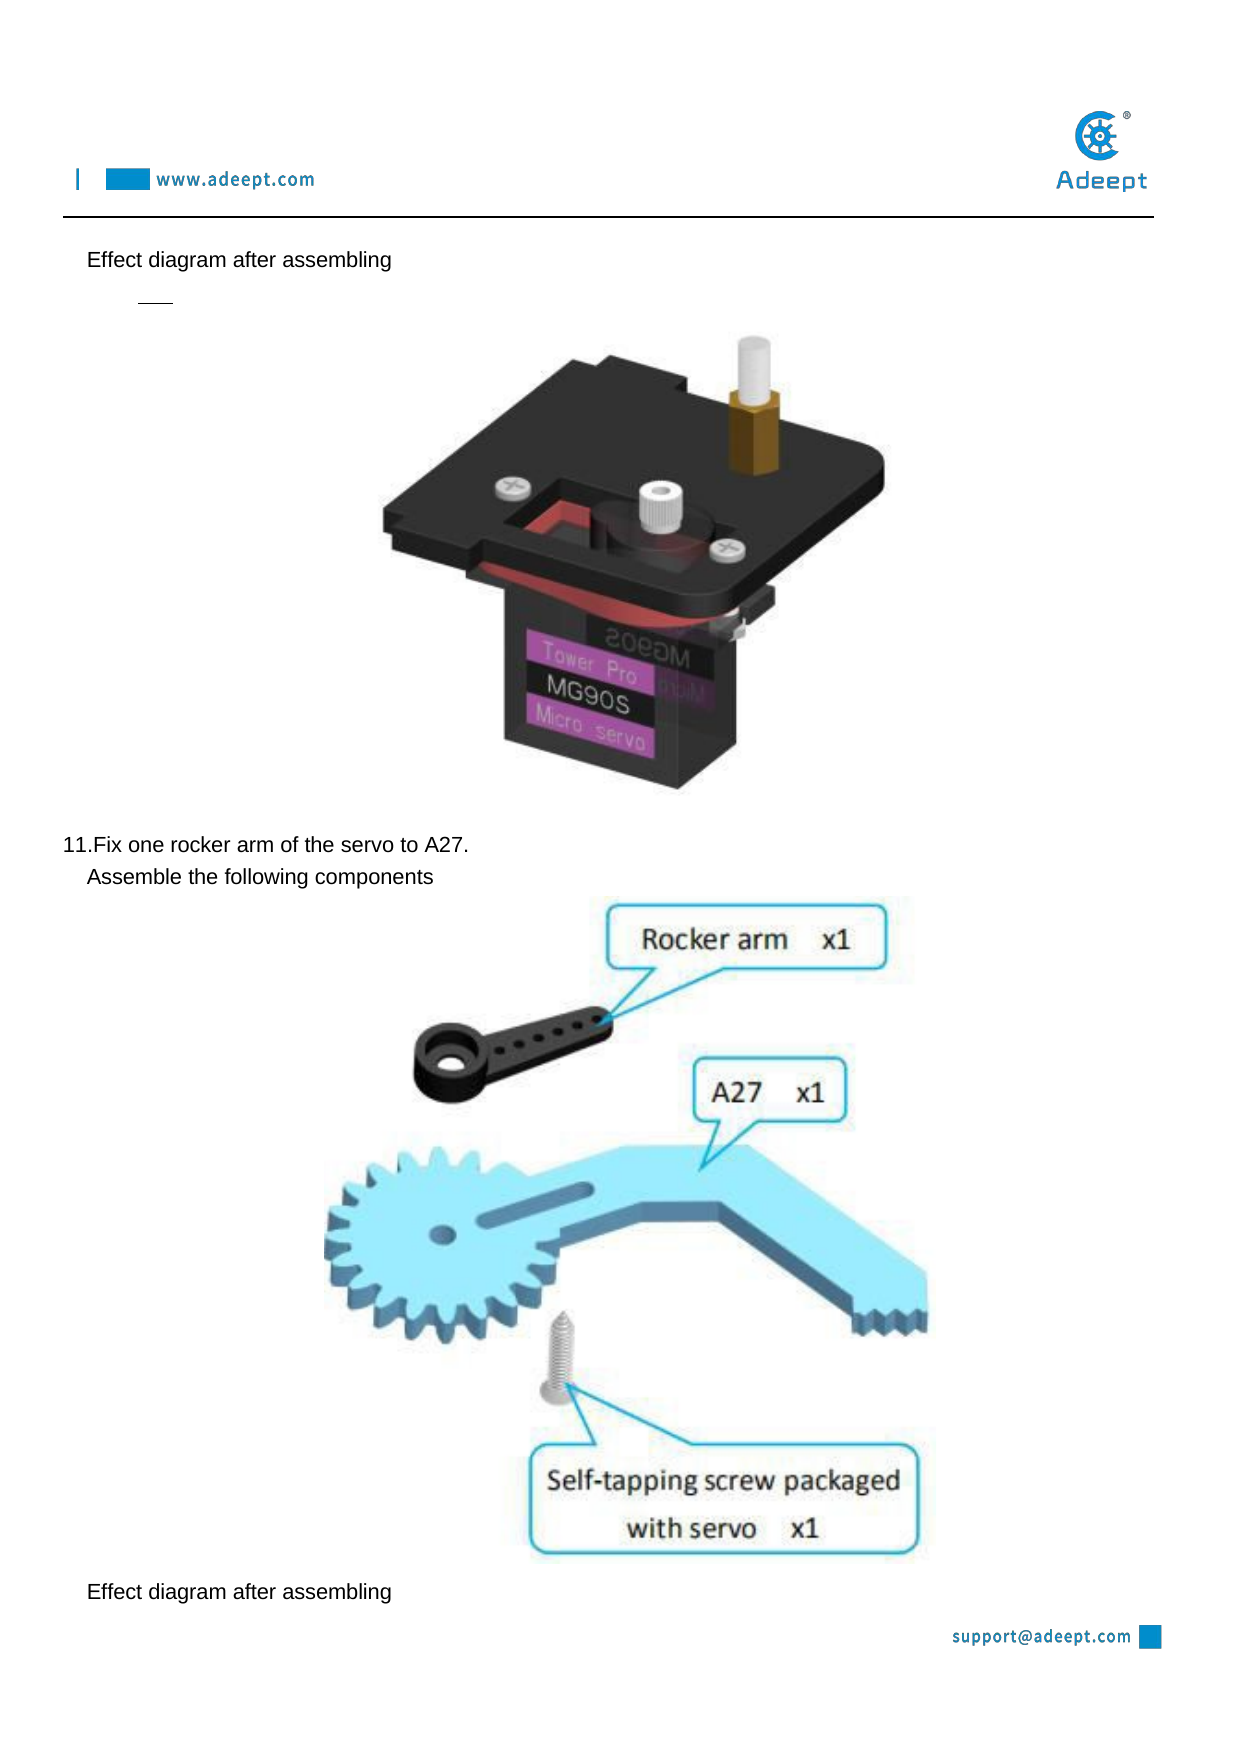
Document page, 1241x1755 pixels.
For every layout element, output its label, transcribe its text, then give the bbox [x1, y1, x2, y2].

picture [75, 167, 343, 191]
picture [366, 283, 896, 821]
list Fix one rocker arm of the servo to A27. Assemble the following components [63, 832, 499, 889]
text Effect diagram after assembling [87, 1579, 1178, 1604]
picture [947, 1625, 1139, 1649]
picture [324, 896, 937, 1564]
picture [1056, 111, 1147, 192]
text Effect diagram after assembling [87, 246, 1178, 272]
